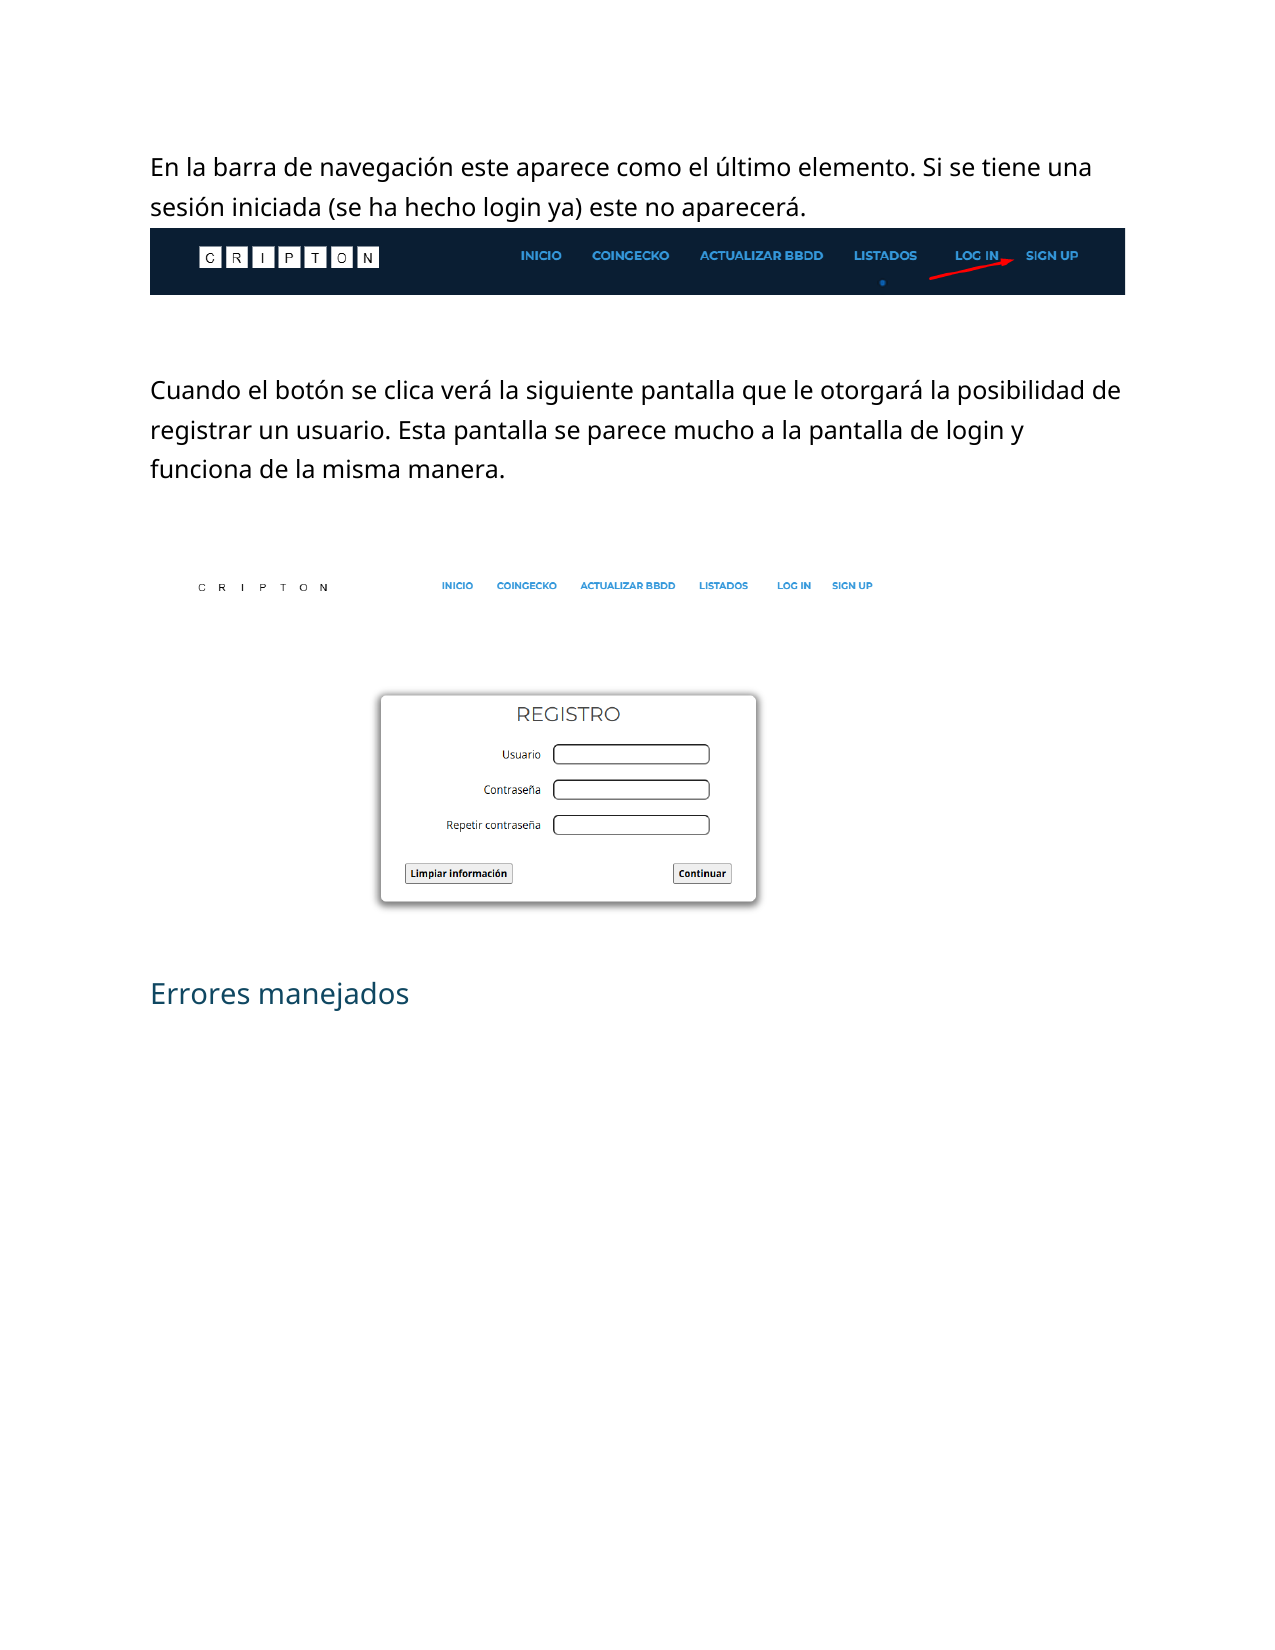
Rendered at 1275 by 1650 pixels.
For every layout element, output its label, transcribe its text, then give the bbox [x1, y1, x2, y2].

text En la barra de navegación este aparece como el último elemento. Si se tiene una sesión iniciada (se ha hecho login ya) este no aparecerá. [150, 150, 1125, 228]
subtitle Errores manejados [150, 973, 1125, 1013]
text Cuando el botón se clica verá la siguiente pantalla que le otorgará la posibilidad de registrar un usuario. Esta pantalla se parece mucho a la pantalla de login y funciona de la misma manera. [150, 373, 1125, 486]
